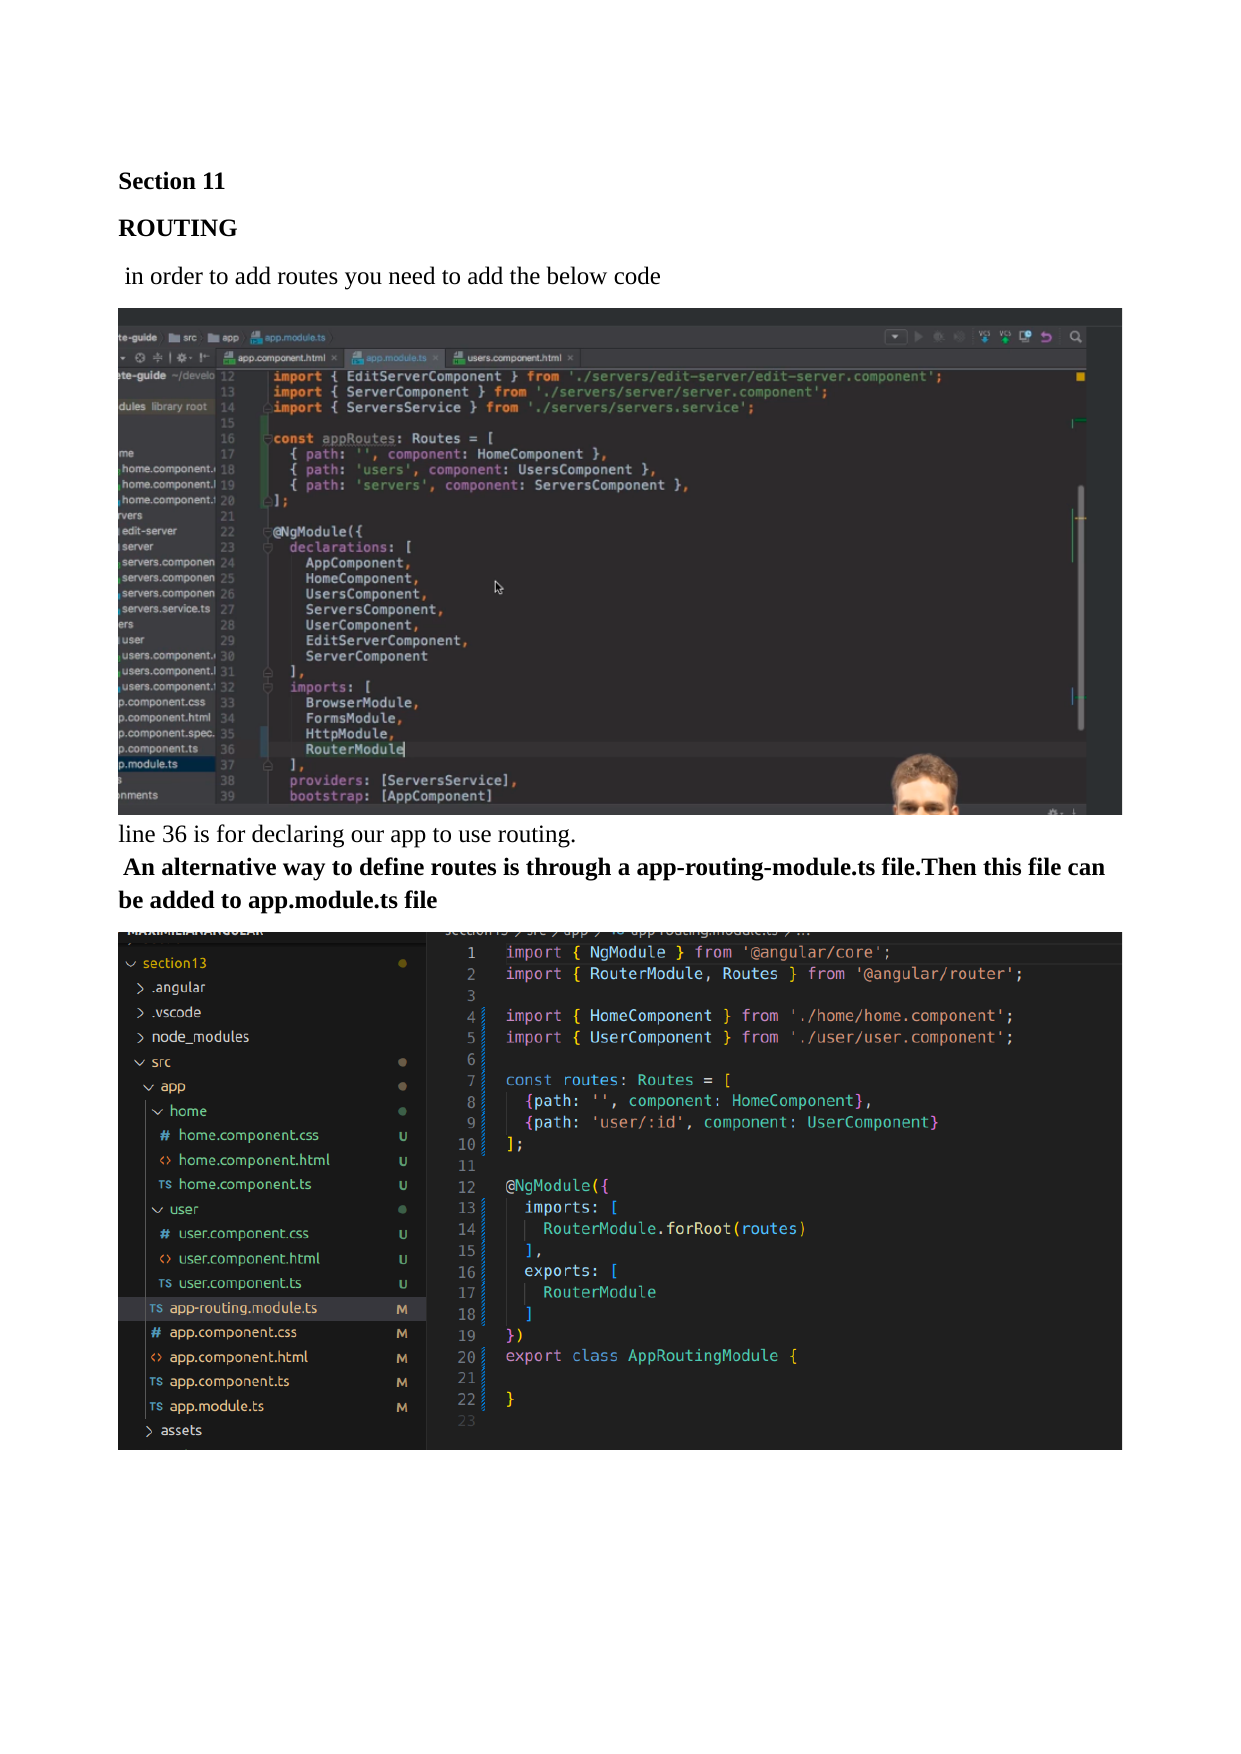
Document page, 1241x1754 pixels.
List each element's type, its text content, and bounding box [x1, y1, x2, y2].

text in order to add routes you need to add the below code [118, 261, 1122, 290]
text ROUTING [118, 213, 1122, 242]
text line 36 is for declaring our app to use routing. An alternative way to define routes is through a app-routing-module.ts file.Then this file can be added to app.module.ts file [118, 815, 1122, 913]
text Section 11 [118, 166, 1122, 194]
picture [118, 308, 1123, 815]
picture [118, 932, 1123, 1450]
